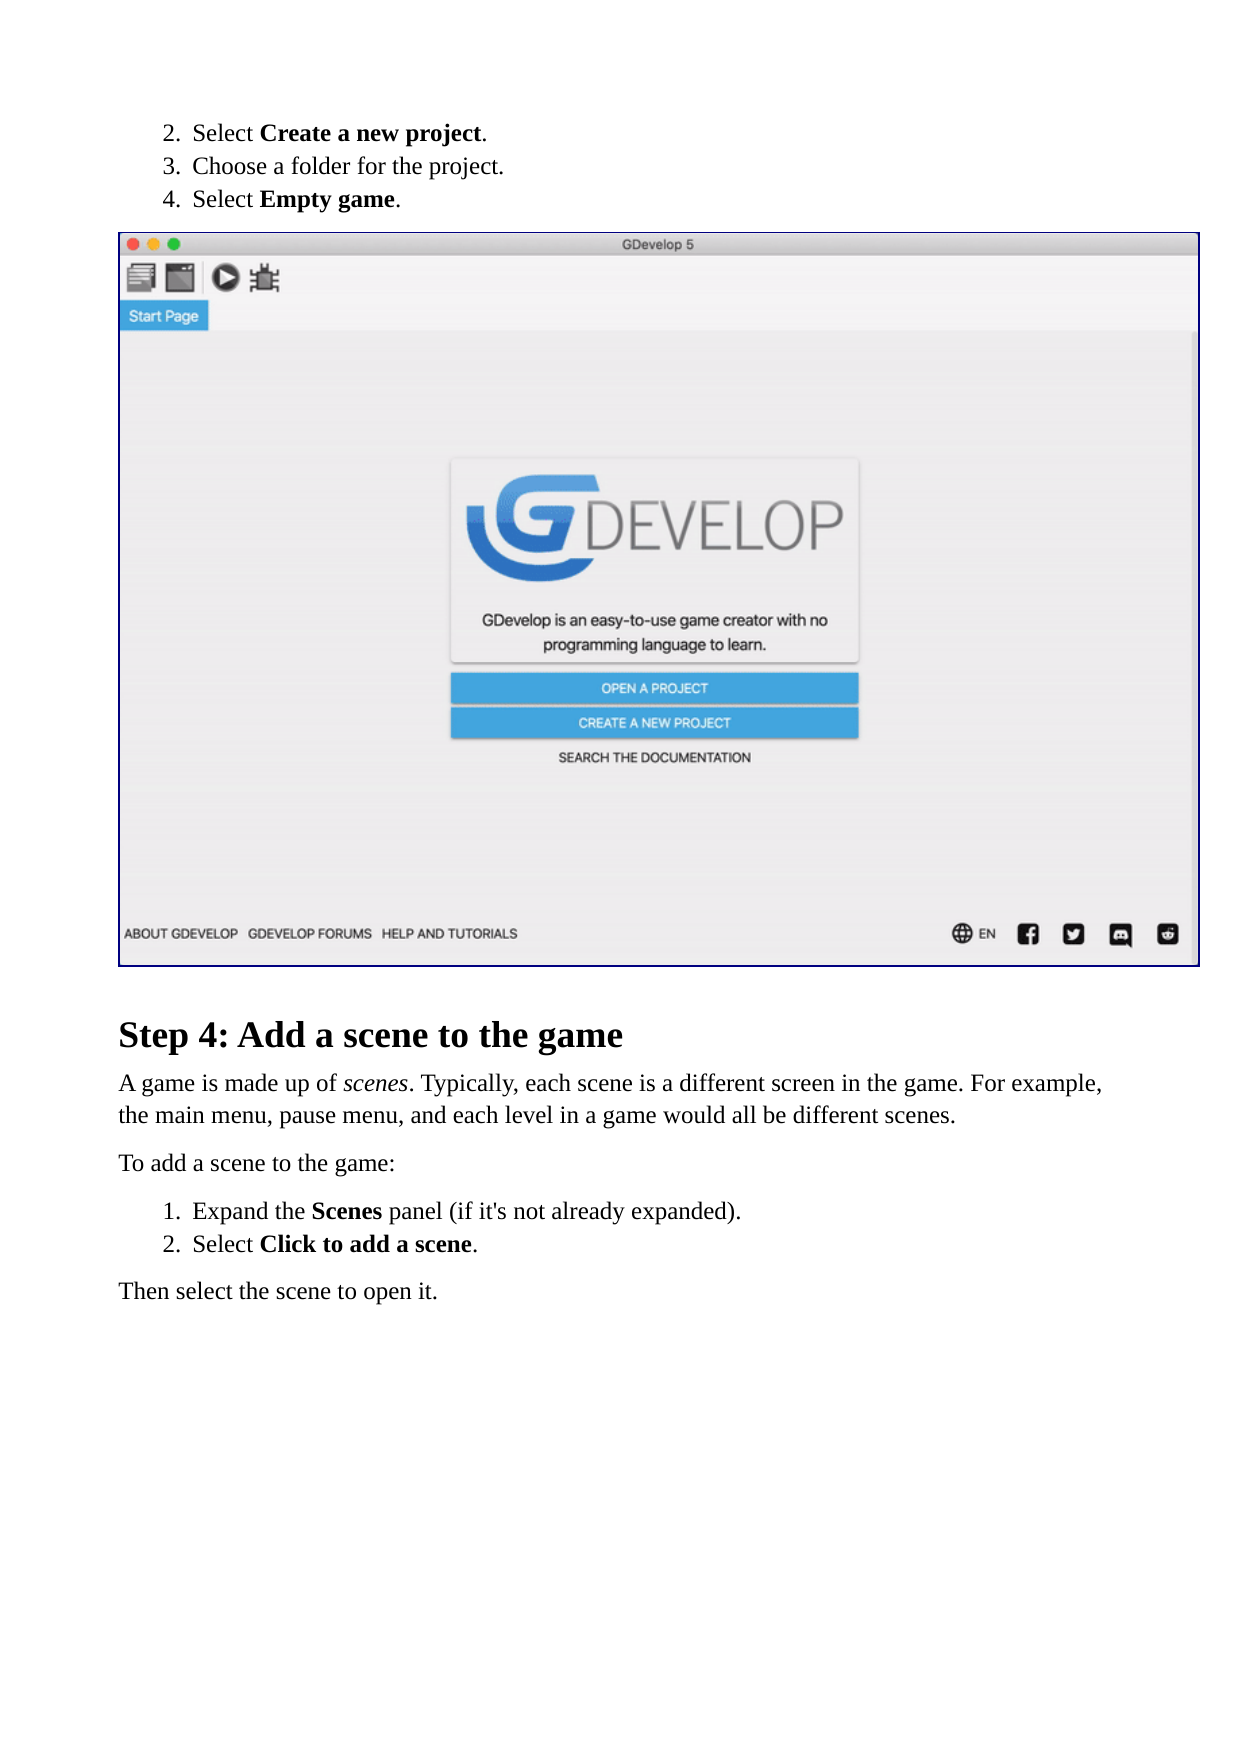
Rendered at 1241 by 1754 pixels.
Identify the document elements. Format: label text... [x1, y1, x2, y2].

subtitle Step 4: Add a scene to the game [118, 1012, 1122, 1055]
list Select Empty game. [162, 184, 1122, 213]
text To add a scene to the game: [118, 1148, 1122, 1177]
picture [120, 233, 1198, 965]
list Expand the Scenes panel (if it's not already expanded). [162, 1196, 1122, 1224]
text Then select the scene to open it. [118, 1276, 1122, 1305]
text A game is made up of scenes. Typically, each scene is a different screen in the game. For example, the main menu, pause menu, and each level in a game would all be different scenes. [118, 1068, 1122, 1129]
list Select Click to add a scene. [162, 1229, 1122, 1258]
list Select Create a new project. [162, 118, 1122, 147]
list Choose a folder for the project. [162, 151, 1122, 180]
